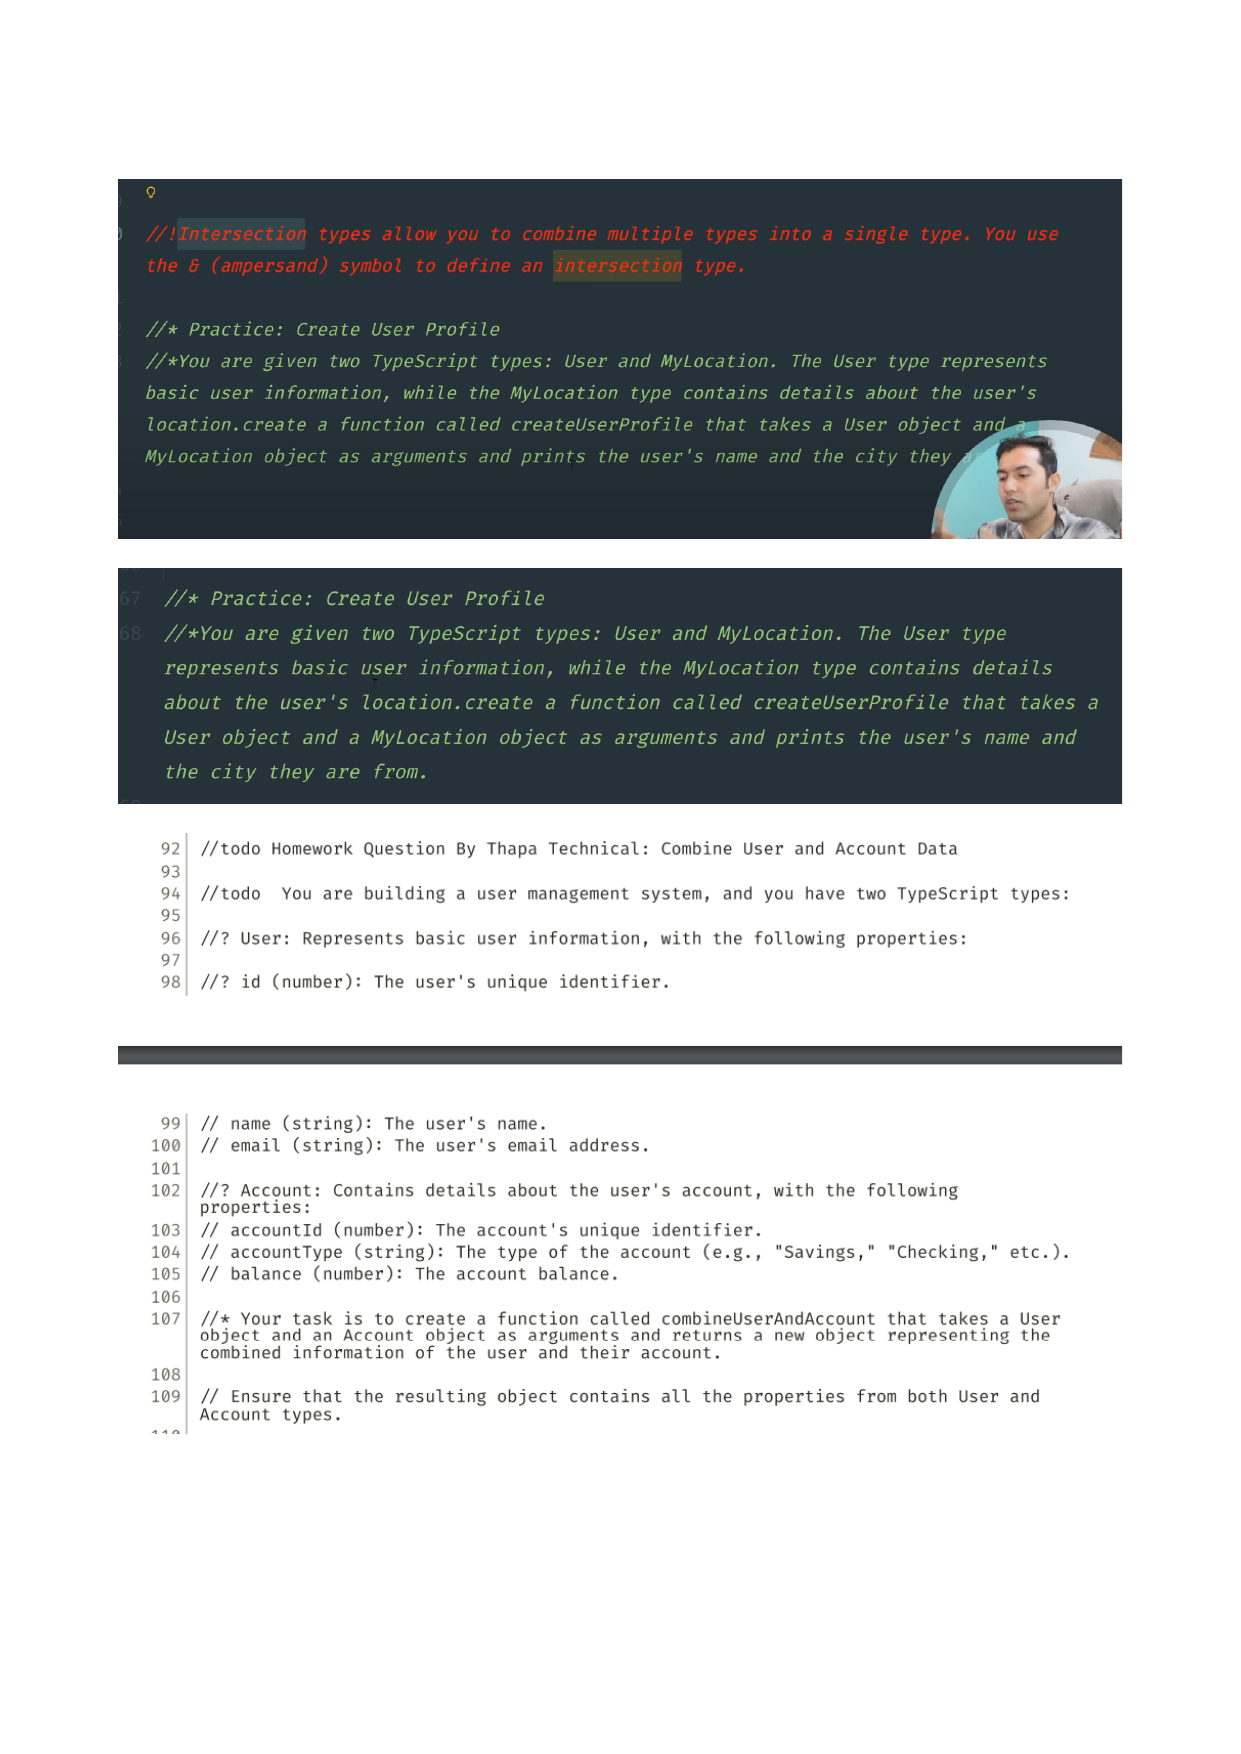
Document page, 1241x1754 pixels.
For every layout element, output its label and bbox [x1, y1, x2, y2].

picture [118, 568, 1123, 804]
picture [118, 833, 1123, 1434]
picture [118, 179, 1123, 539]
